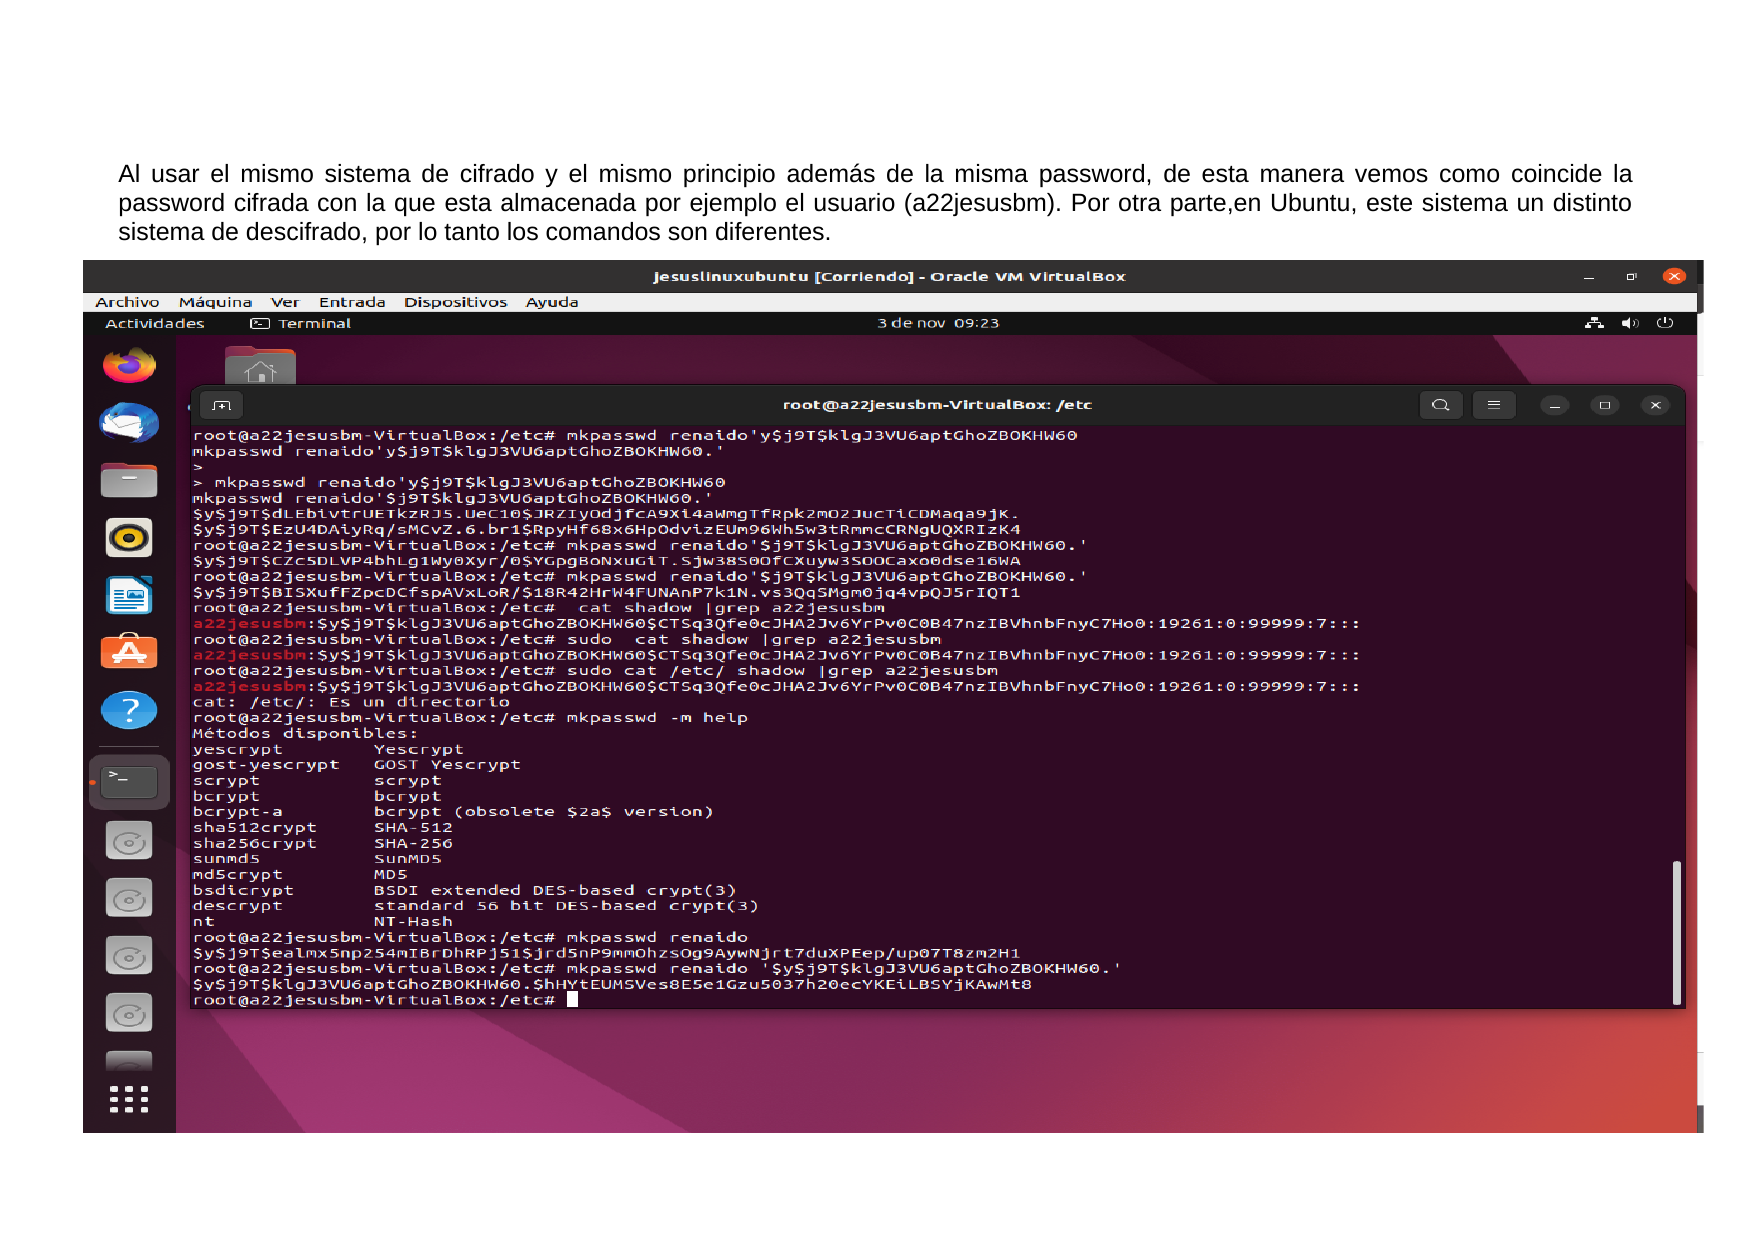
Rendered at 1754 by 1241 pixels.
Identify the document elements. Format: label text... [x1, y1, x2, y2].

picture [83, 260, 1704, 1133]
text Al usar el mismo sistema de cifrado y el mismo principio además de la misma password, de esta manera vemos como coincide la password cifrada con la que esta almacenada por ejemplo el usuario (a22jesusbm). Por otra parte,en Ubuntu, este sistema un distinto sistema de descifrado, por lo tanto los comandos son diferentes. [118, 159, 1636, 246]
